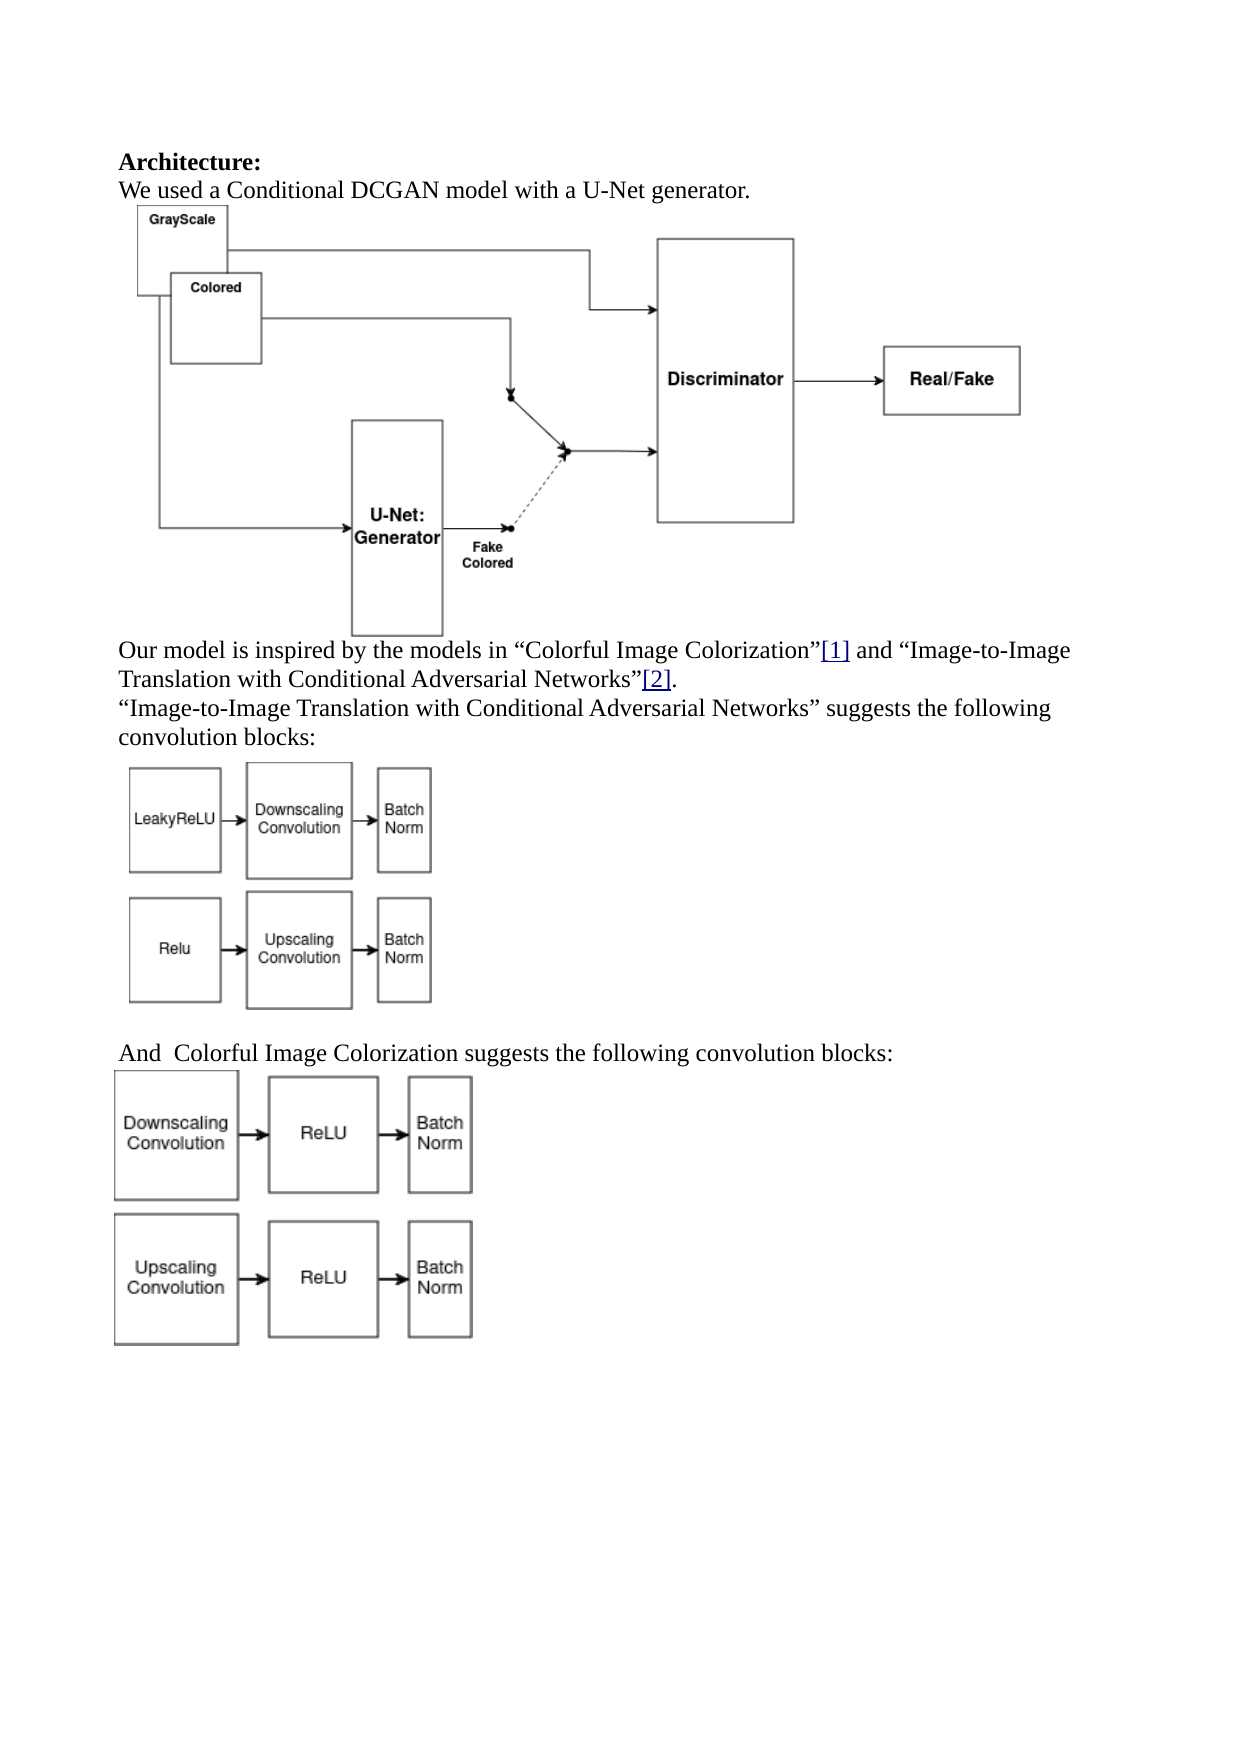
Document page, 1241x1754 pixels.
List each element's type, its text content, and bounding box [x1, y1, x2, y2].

text Architecture: [118, 147, 1122, 176]
text We used a Conditional DCGAN model with a U-Net generator. [118, 176, 1122, 204]
text And Colorful Image Colorization suggests the following convolution blocks: [118, 1038, 1122, 1067]
picture [137, 205, 1021, 637]
picture [114, 1070, 473, 1346]
picture [129, 762, 432, 1010]
text Our model is inspired by the models in “Colorful Image Colorization”[1] and “Image-to-Image Translation with Conditional Adversarial Networks”[2]. [118, 636, 1122, 693]
text “Image-to-Image Translation with Conditional Adversarial Networks” suggests the following convolution blocks: [118, 693, 1122, 751]
